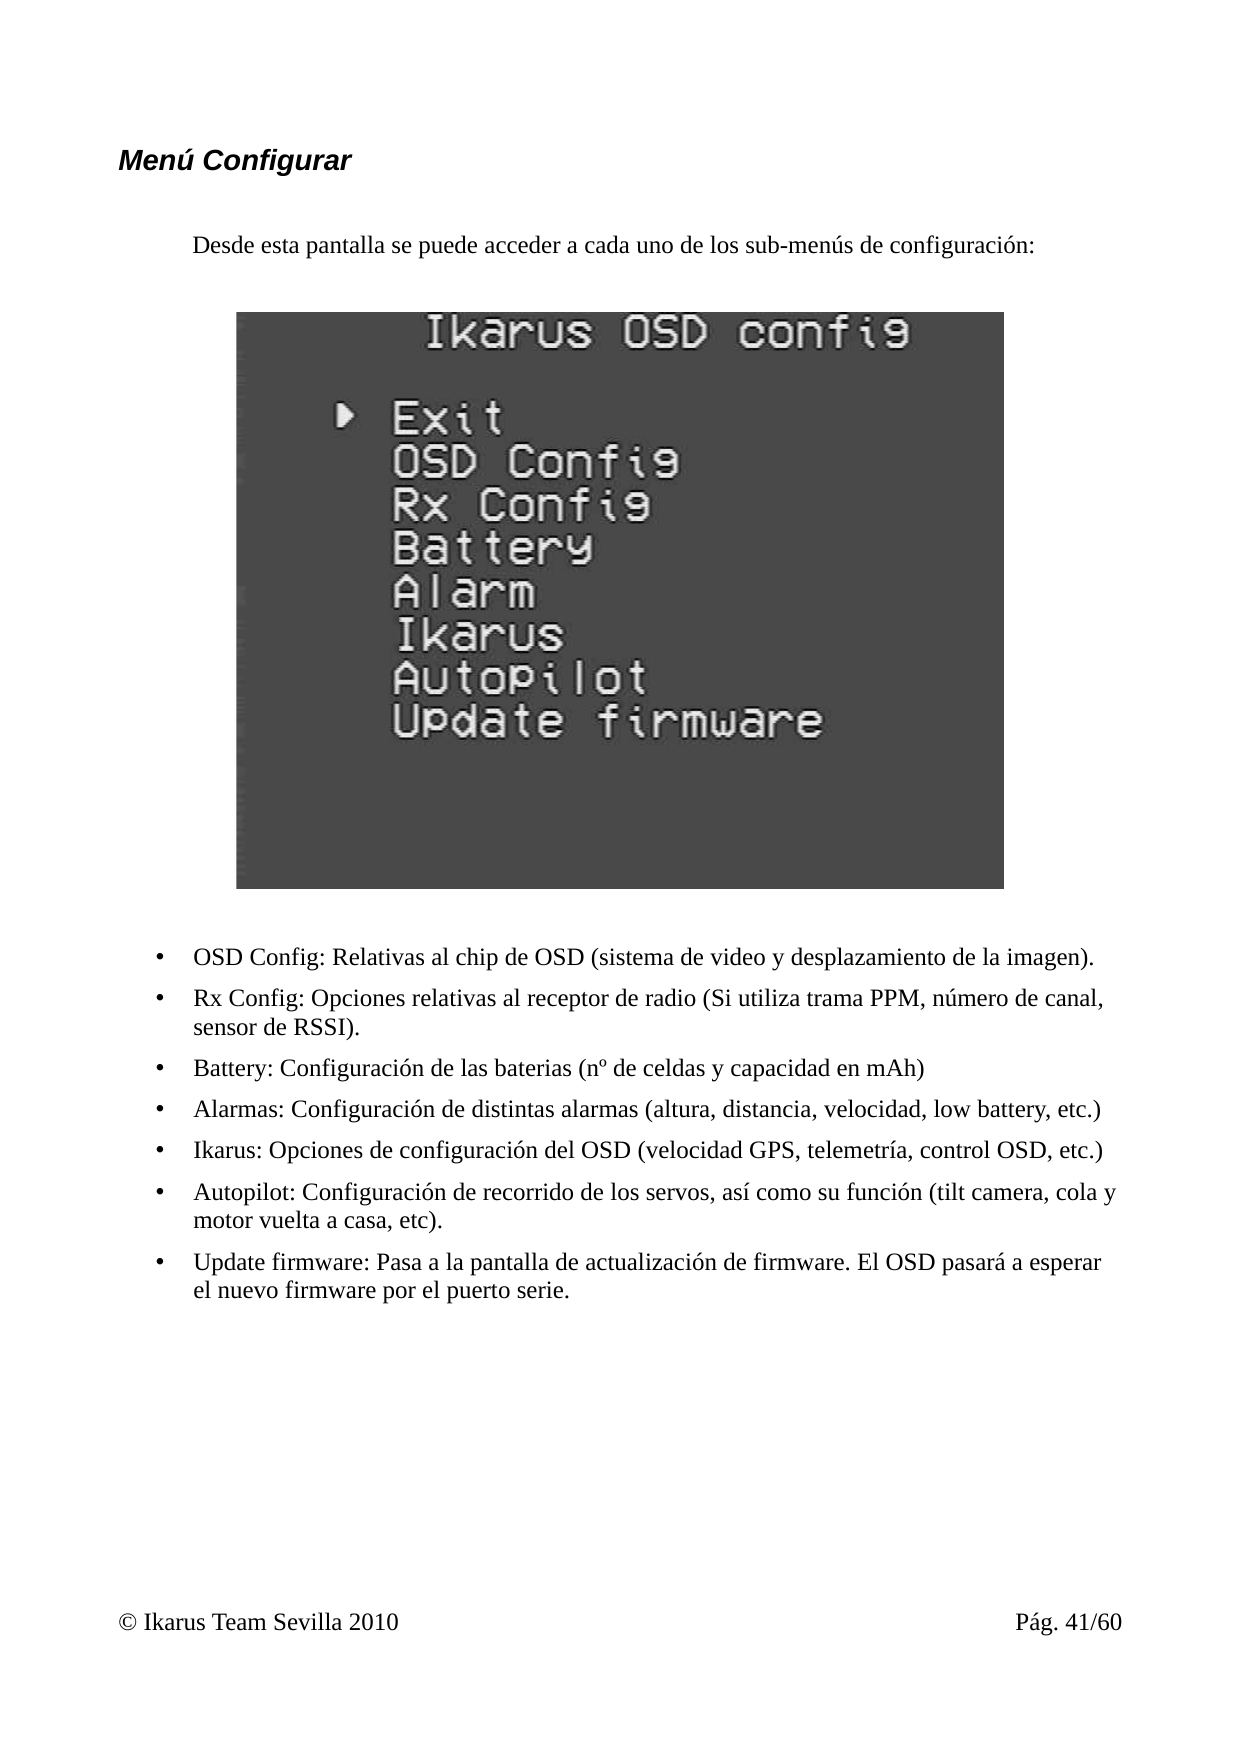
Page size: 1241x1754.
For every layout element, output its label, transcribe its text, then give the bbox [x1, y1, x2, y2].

list Ikarus: Opciones de configuración del OSD (velocidad GPS, telemetría, control OSD, etc.) [156, 1136, 1122, 1164]
text Desde esta pantalla se puede acceder a cada uno de los sub-menús de configuración: [118, 230, 1122, 259]
list Alarmas: Configuración de distintas alarmas (altura, distancia, velocidad, low battery, etc.) [156, 1094, 1122, 1123]
list OSD Config: Relativas al chip de OSD (sistema de video y desplazamiento de la imagen). [156, 942, 1122, 971]
subtitle Menú Configurar [118, 143, 1122, 177]
list Autopilot: Configuración de recorrido de los servos, así como su función (tilt camera, cola y motor vuelta a casa, etc). [156, 1177, 1122, 1234]
list Rx Config: Opciones relativas al receptor de radio (Si utiliza trama PPM, número de canal, sensor de RSSI). [156, 983, 1122, 1041]
picture [236, 312, 1004, 889]
list Battery: Configuración de las baterias (nº de celdas y capacidad en mAh) [156, 1053, 1122, 1082]
list Update firmware: Pasa a la pantalla de actualización de firmware. El OSD pasará a esperar el nuevo firmware por el puerto serie. [156, 1247, 1122, 1304]
